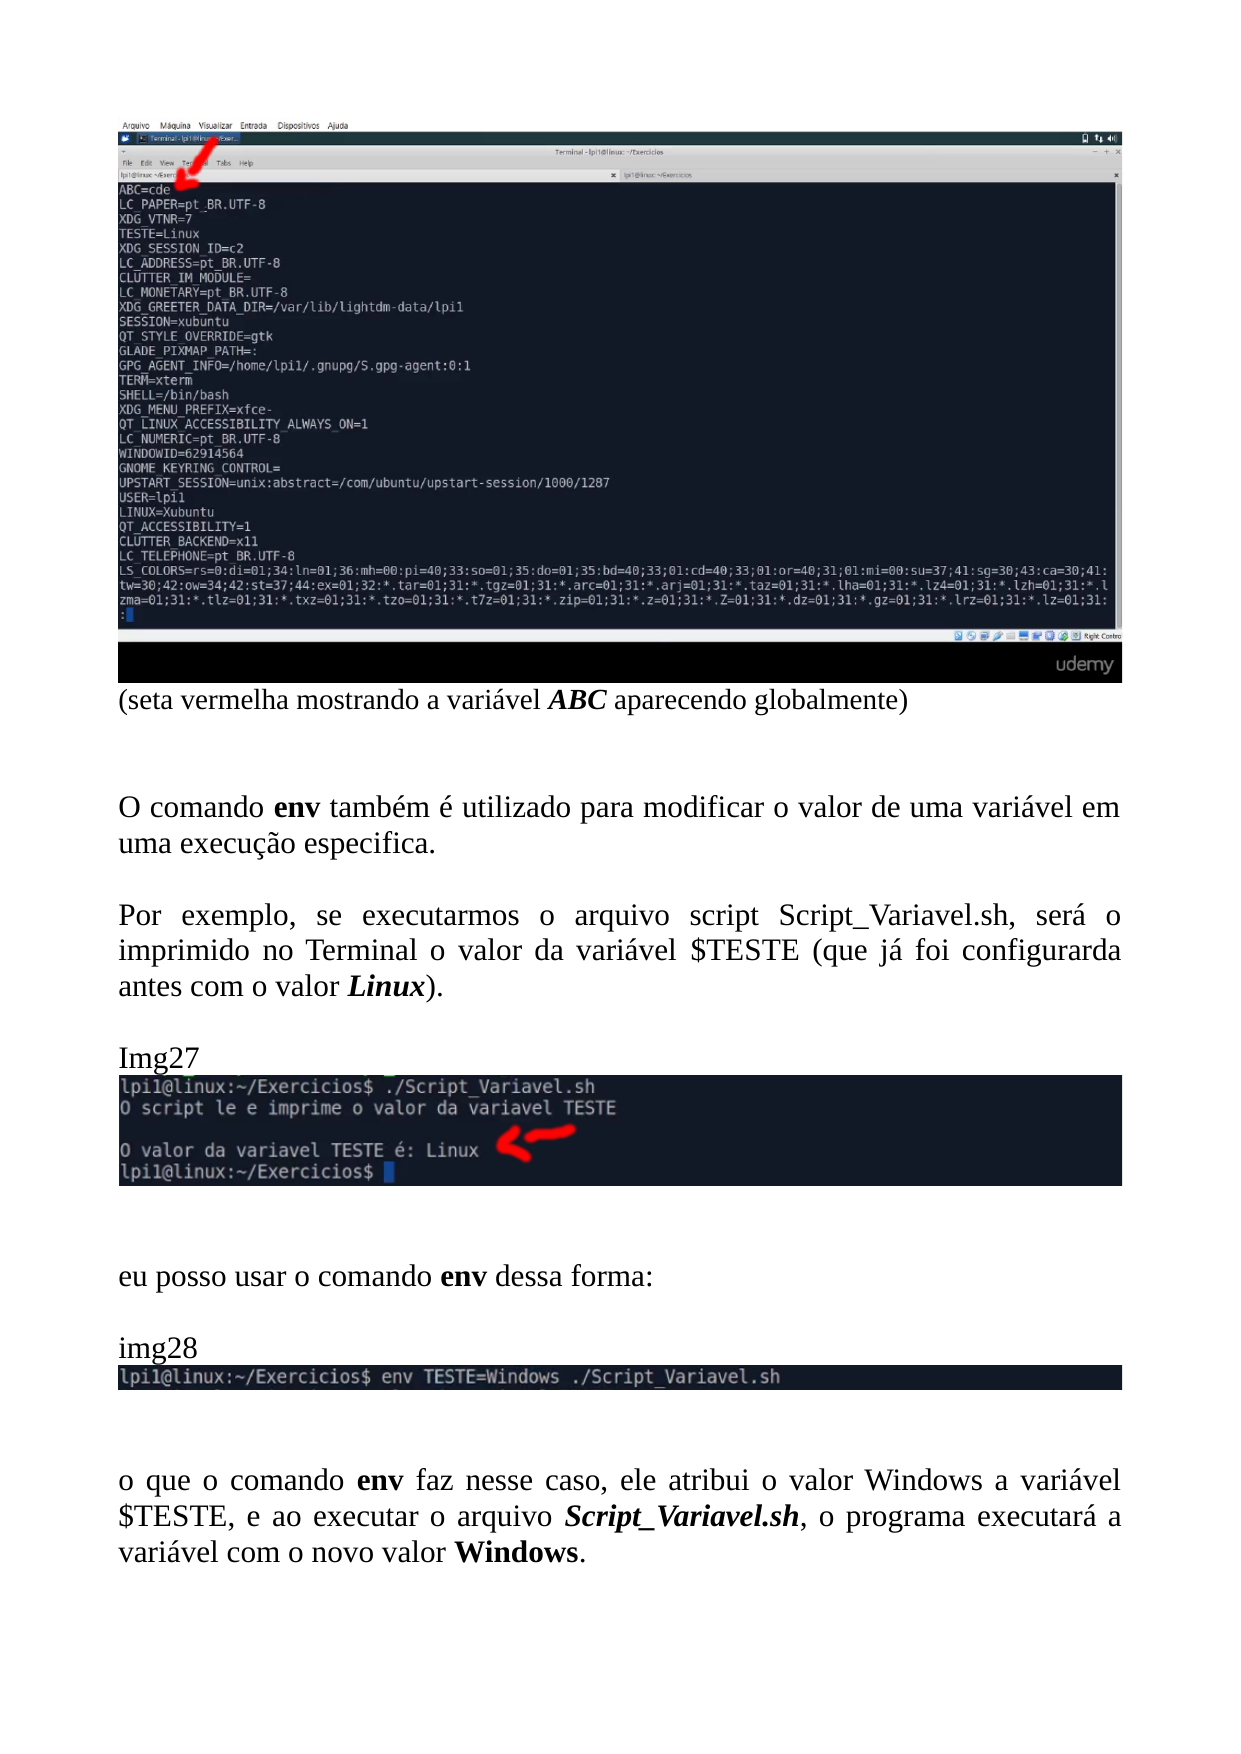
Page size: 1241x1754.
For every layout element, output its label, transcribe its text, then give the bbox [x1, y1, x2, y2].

text (seta vermelha mostrando a variável ABC aparecendo globalmente) [118, 683, 1122, 716]
text Por exemplo, se executarmos o arquivo script Script_Variavel.sh, será o imprimido no Terminal o valor da variável $TESTE (que já foi configurarda antes com o valor Linux). [118, 896, 1122, 1003]
text o que o comando env faz nesse caso, ele atribui o valor Windows a variável $TESTE, e ao executar o arquivo Script_Variavel.sh, o programa executará a variável com o novo valor Windows. [118, 1461, 1122, 1569]
picture [118, 118, 1123, 683]
text eu posso usar o comando env dessa forma: [118, 1257, 1122, 1293]
text Img27 [118, 1039, 1122, 1075]
text img28 [118, 1329, 1122, 1365]
picture [118, 1075, 1123, 1186]
picture [118, 1365, 1123, 1390]
text O comando env também é utilizado para modificar o valor de uma variável em uma execução especifica. [118, 788, 1122, 860]
